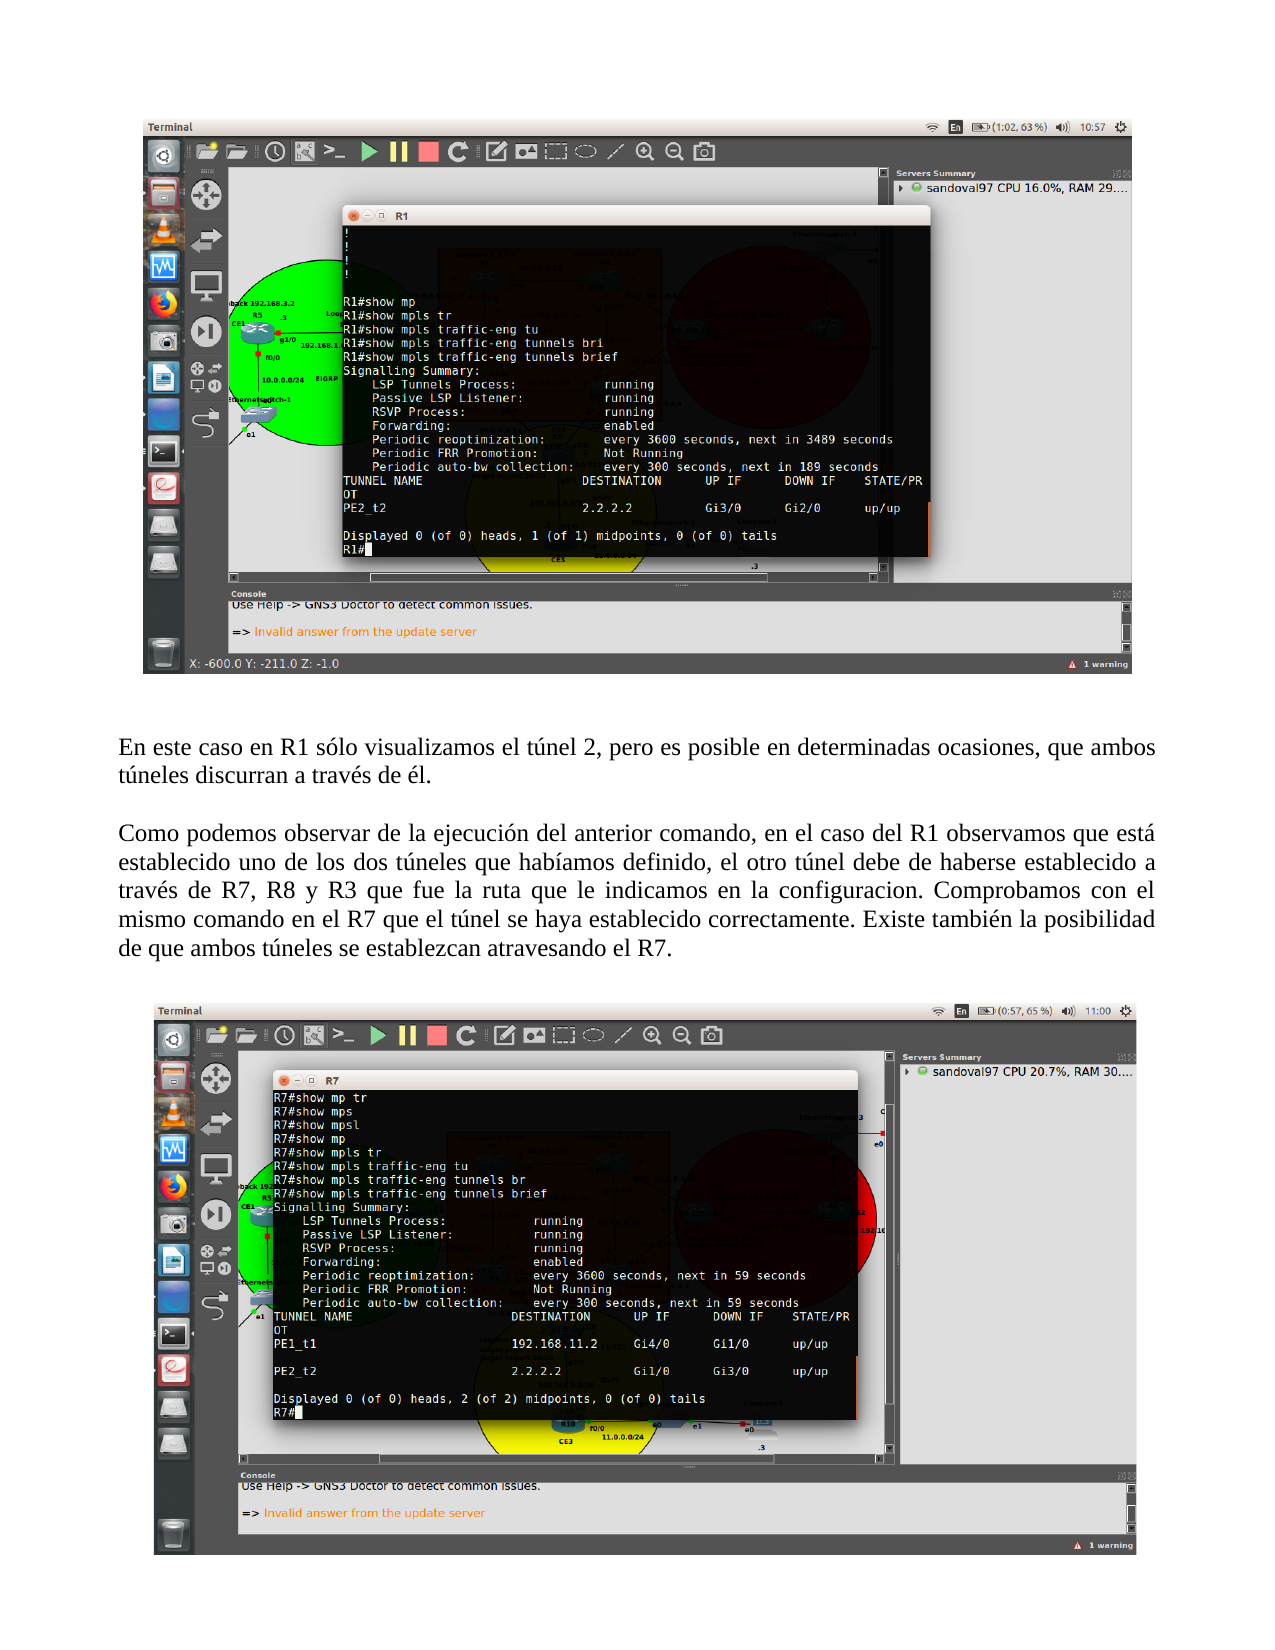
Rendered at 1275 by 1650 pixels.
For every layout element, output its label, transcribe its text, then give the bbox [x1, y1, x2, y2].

text En este caso en R1 sólo visualizamos el túnel 2, pero es posible en determinadas ocasiones, que ambos túneles discurran a través de él. [118, 732, 1157, 789]
picture [153, 1002, 1137, 1555]
picture [143, 118, 1132, 674]
text Como podemos observar de la ejecución del anterior comando, en el caso del R1 observamos que está establecido uno de los dos túneles que habíamos definido, el otro túnel debe de haberse establecido a través de R7, R8 y R3 que fue la ruta que le indicamos en la configuracion. Comprobamos con el mismo comando en el R7 que el túnel se haya establecido correctamente. Existe también la posibilidad de que ambos túneles se establezcan atravesando el R7. [118, 818, 1157, 962]
